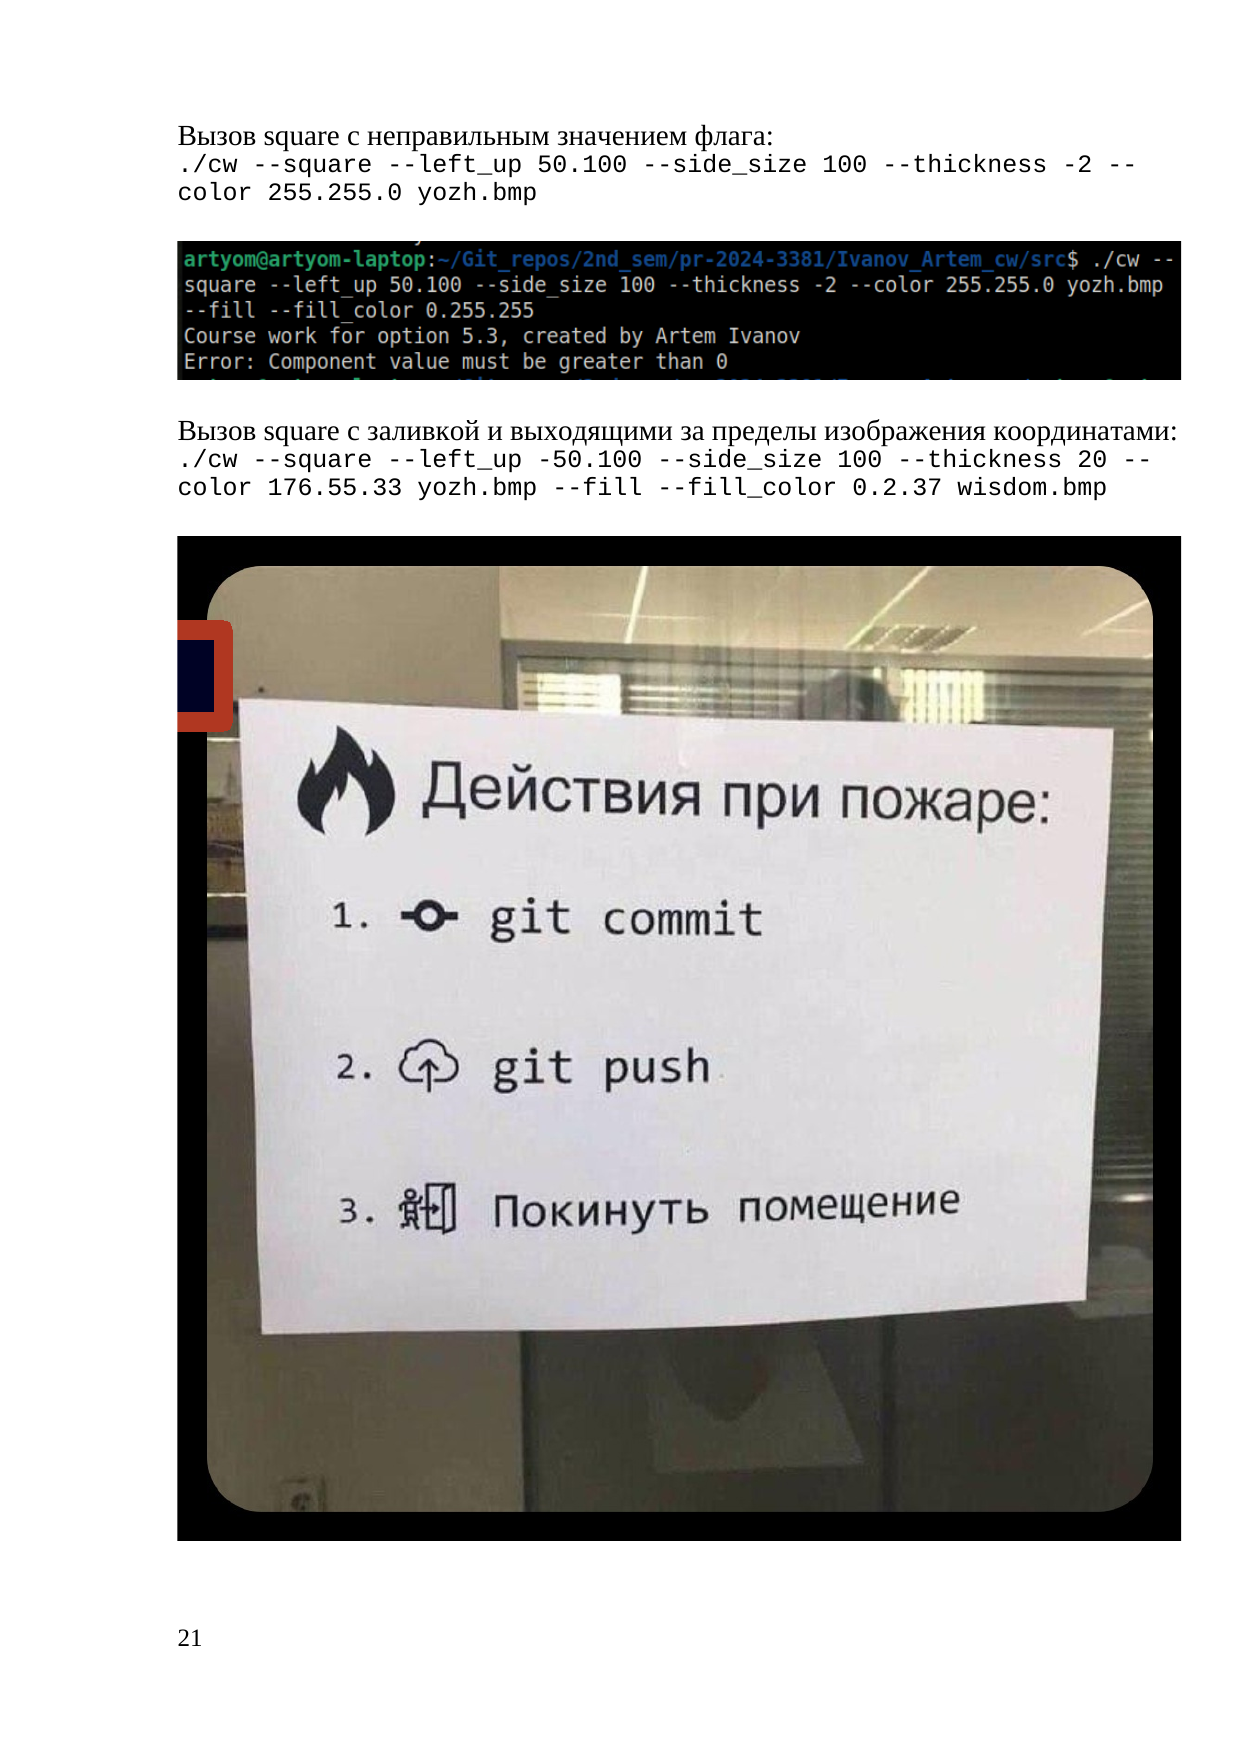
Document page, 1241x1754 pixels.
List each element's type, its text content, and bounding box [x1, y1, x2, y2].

picture [177, 241, 1182, 380]
text Вызов square с заливкой и выходящими за пределы изображения координатами: [177, 413, 1181, 446]
text Вызов square с неправильным значением флага: [177, 118, 1181, 152]
text ./cw --square --left_up -50.100 --side_size 100 --thickness 20 --color 176.55.33 yozh.bmp --fill --fill_color 0.2.37 wisdom.bmp [177, 446, 1181, 503]
picture [177, 536, 1182, 1541]
text ./cw --square --left_up 50.100 --side_size 100 --thickness -2 --color 255.255.0 yozh.bmp [177, 152, 1181, 208]
